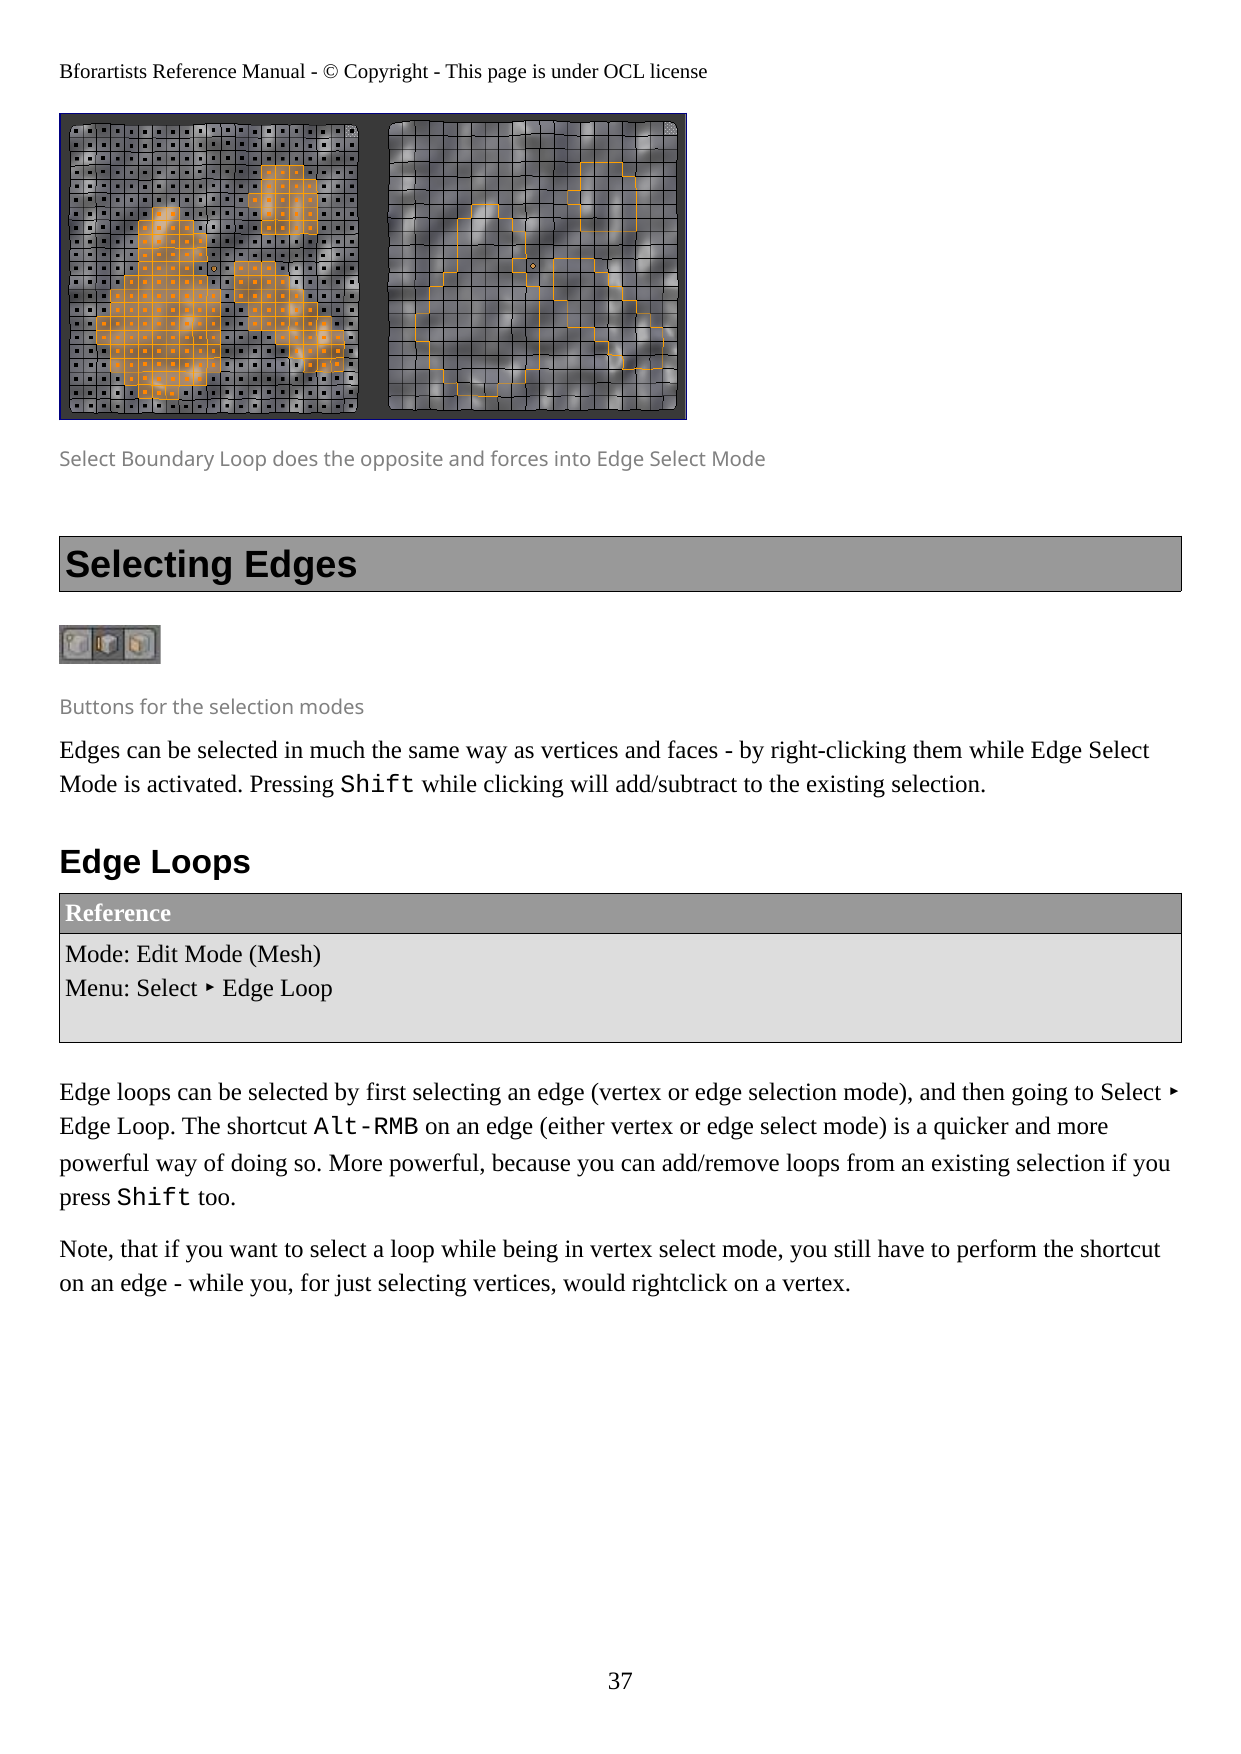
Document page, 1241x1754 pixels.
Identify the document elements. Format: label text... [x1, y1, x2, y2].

text Buttons for the selection modes [59, 689, 1181, 720]
table_cell Mode: Edit Mode (Mesh) Menu: Select ‣ Edge Loop [60, 934, 1181, 1042]
table_header Selecting Edges [60, 537, 1181, 591]
text Select Boundary Loop does the opposite and forces into Edge Select Mode [59, 441, 1181, 472]
text Note, that if you want to select a loop while being in vertex select mode, you still have to perform the shortcut on an edge - while you, for just selecting vertices, would rightclick on a vertex. [59, 1234, 1181, 1297]
subtitle Edge Loops [59, 842, 1181, 880]
table_header Reference [60, 894, 1181, 933]
picture [59, 625, 161, 664]
text Edge loops can be selected by first selecting an edge (vertex or edge selection mode), and then going to Select ‣ Edge Loop. The shortcut Alt-RMB on an edge (either vertex or edge select mode) is a quicker and more powerful way of doing so. More powerful, because you can add/remove loops from an existing selection if you press Shift too. [59, 1077, 1181, 1213]
text Edges can be selected in much the same way as vertices and faces - by right-clicking them while Edge Select Mode is activated. Pressing Shift while clicking will add/subtract to the existing selection. [59, 735, 1181, 800]
picture [61, 114, 686, 419]
